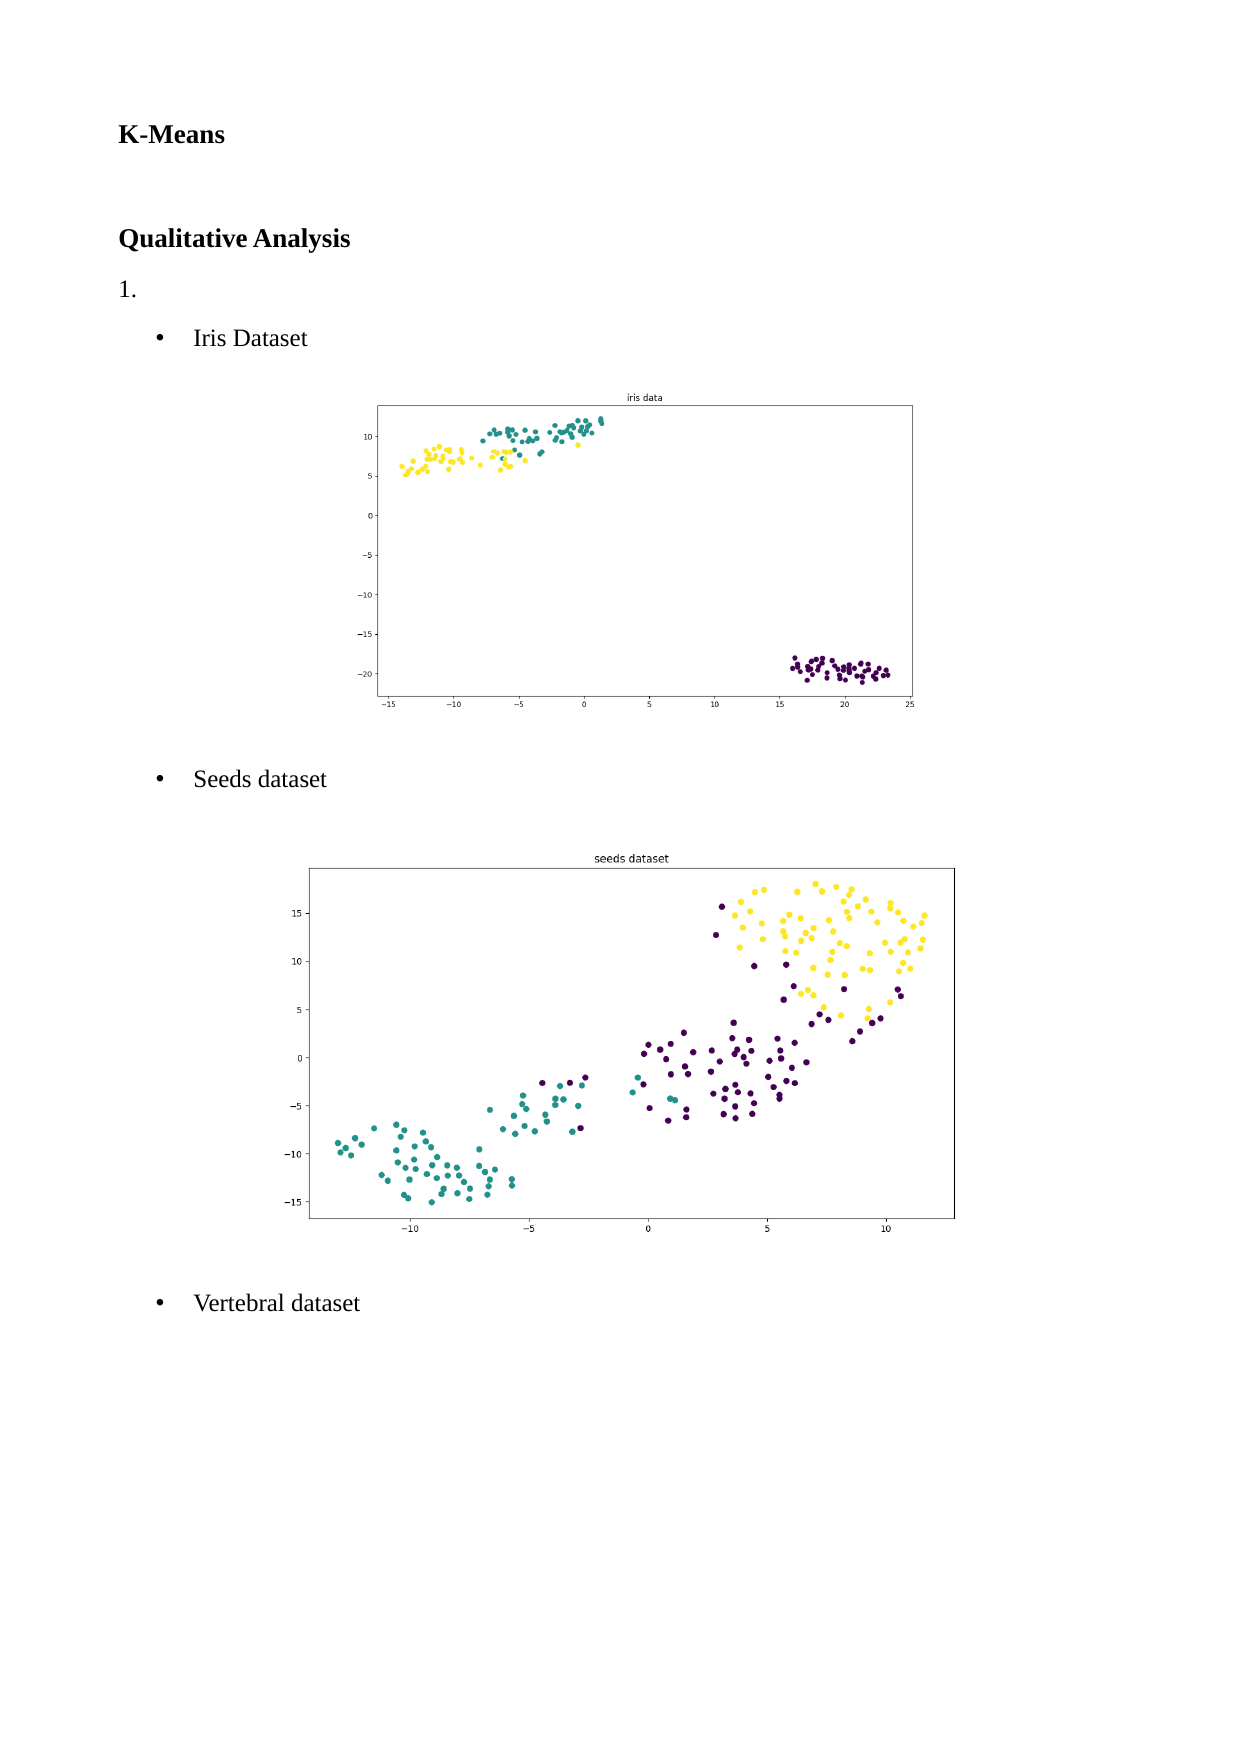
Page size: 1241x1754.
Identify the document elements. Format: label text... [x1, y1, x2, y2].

list Seeds dataset [156, 764, 1122, 793]
list Vertebral dataset [156, 1288, 1122, 1316]
text 1. [118, 274, 1122, 302]
list Iris Dataset [156, 323, 1122, 352]
picture [204, 813, 1037, 1268]
picture [291, 360, 980, 737]
text Qualitative Analysis [118, 222, 1122, 253]
text K-Means [118, 118, 1122, 149]
